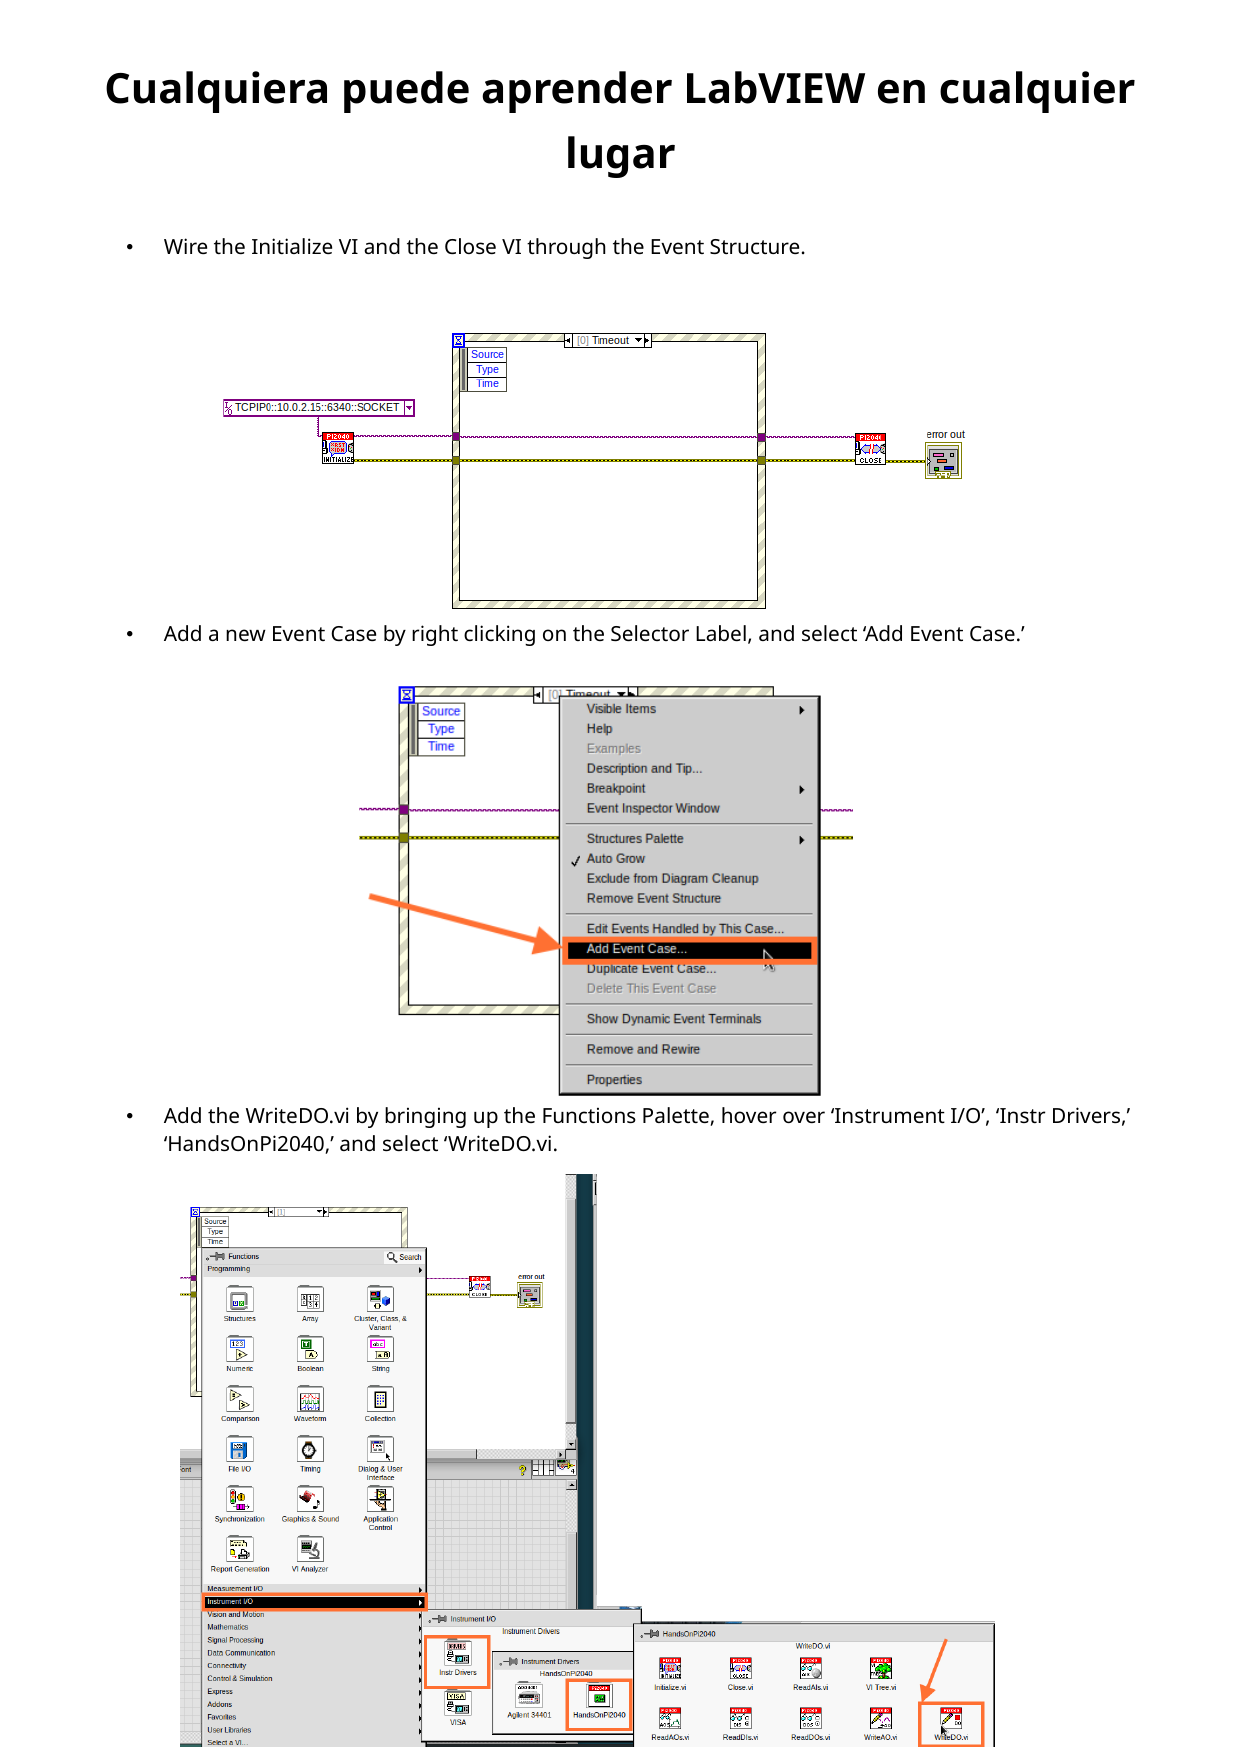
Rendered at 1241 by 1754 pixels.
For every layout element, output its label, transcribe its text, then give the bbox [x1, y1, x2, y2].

list Add the WriteDO.vi by bringing up the Functions Palette, hover over ‘Instrument I/O’, ‘Instr Drivers,’ ‘HandsOnPi2040,’ and select ‘WriteDO.vi. [126, 647, 1152, 1158]
picture [359, 663, 853, 1102]
picture [223, 284, 974, 619]
picture [180, 1174, 1007, 1747]
list Add a new Event Case by right clicking on the Selector Label, and select ‘Add Event Case.’ [126, 261, 1152, 647]
list Wire the Initialize VI and the Close VI through the Event Structure. [126, 232, 1152, 261]
